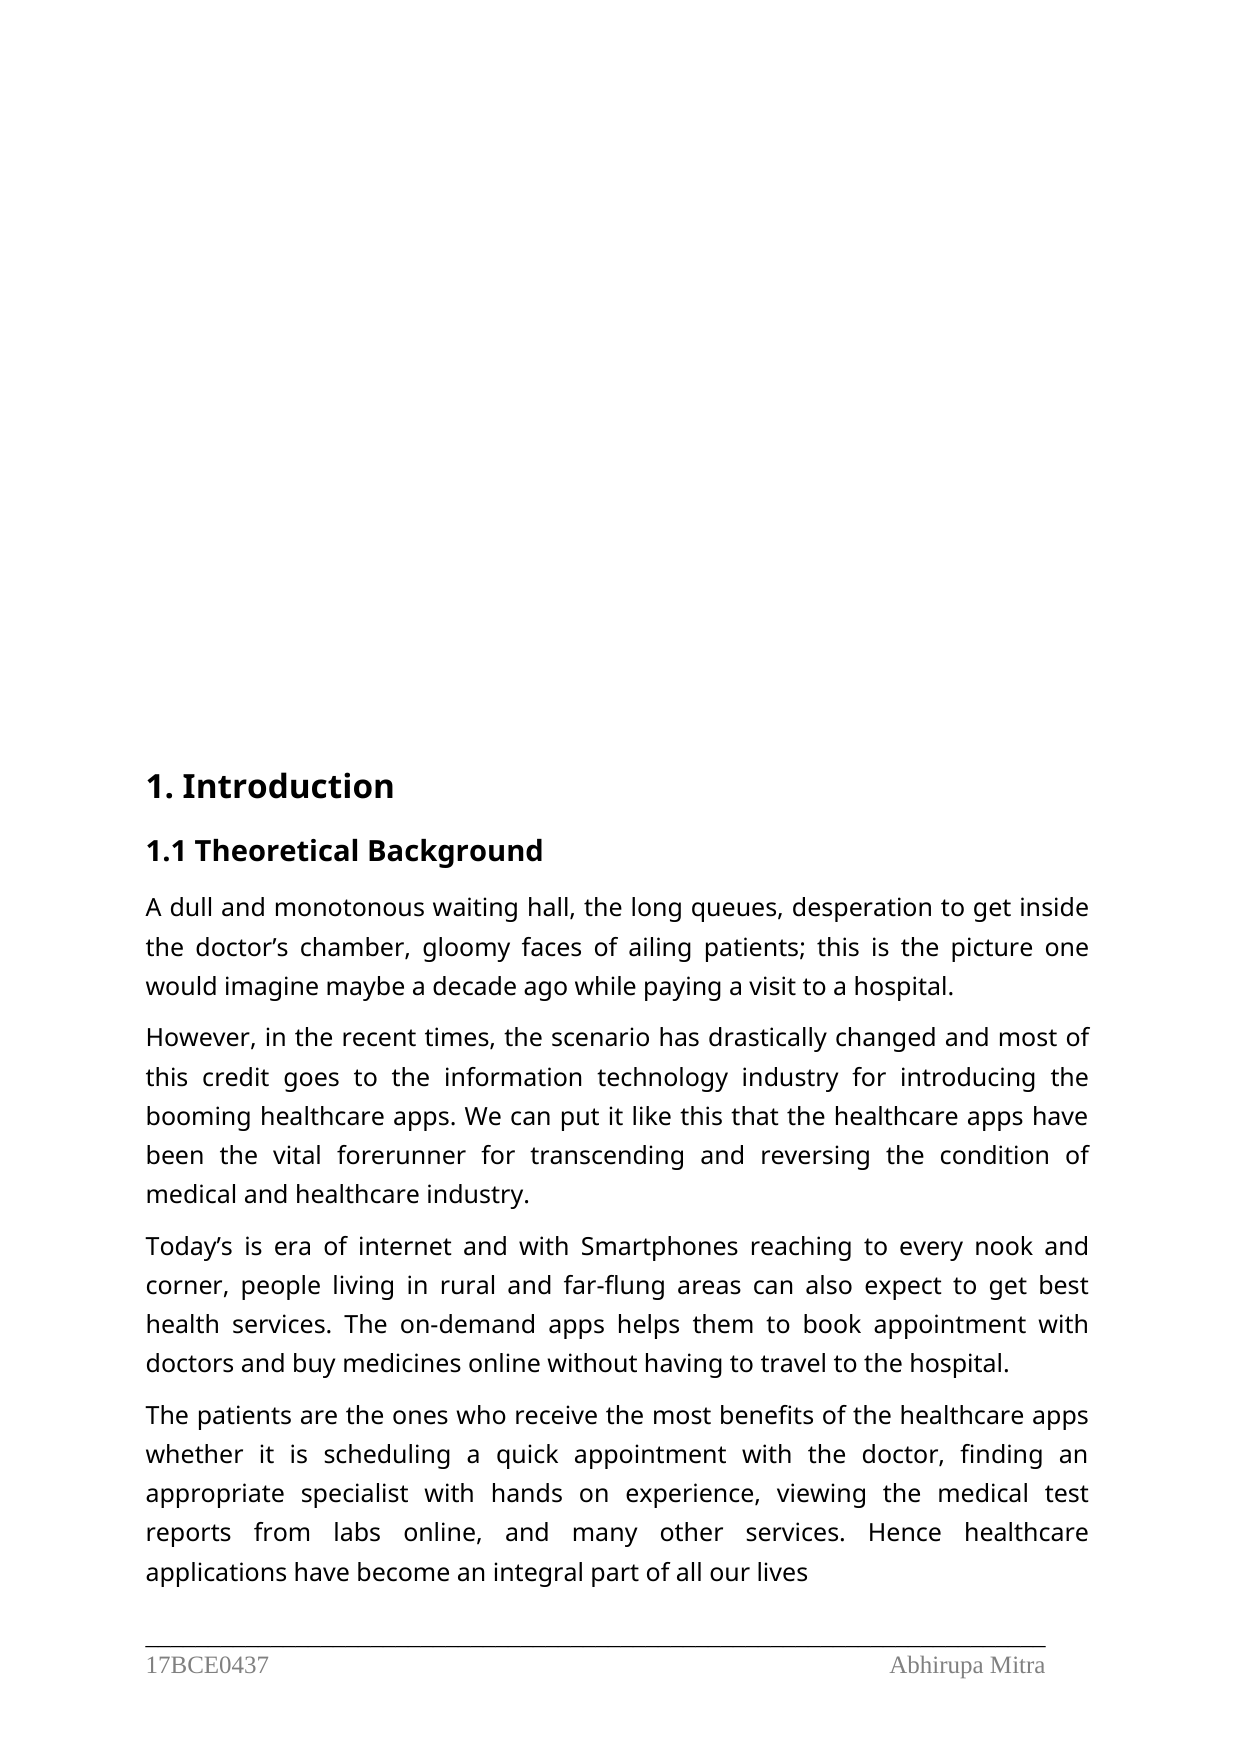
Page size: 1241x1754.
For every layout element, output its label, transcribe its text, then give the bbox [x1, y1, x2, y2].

text However, in the recent times, the scenario has drastically changed and most of this credit goes to the information technology industry for introducing the booming healthcare apps. We can put it like this that the healthcare apps have been the vital forerunner for transcending and reversing the condition of medical and healthcare industry. [145, 1020, 1090, 1211]
list 1.1 Theoretical Background [145, 831, 1090, 870]
text The patients are the ones who receive the most benefits of the healthcare apps whether it is scheduling a quick appointment with the doctor, finding an appropriate specialist with hands on experience, viewing the medical test reports from labs online, and many other services. Hence healthcare applications have become an integral part of all our lives [145, 1398, 1090, 1588]
text A dull and monotonous waiting hall, the long queues, desperation to get inside the doctor’s chamber, gloomy faces of ailing patients; this is the picture one would imagine maybe a decade ago while paying a visit to a hospital. [145, 890, 1090, 1002]
text Today’s is era of internet and with Smartphones reaching to every nook and corner, people living in rural and far-flung areas can also expect to get best health services. The on-demand apps helps them to book appointment with doctors and buy medicines online without having to travel to the hospital. [145, 1228, 1090, 1380]
list 1. Introduction [145, 762, 1090, 808]
